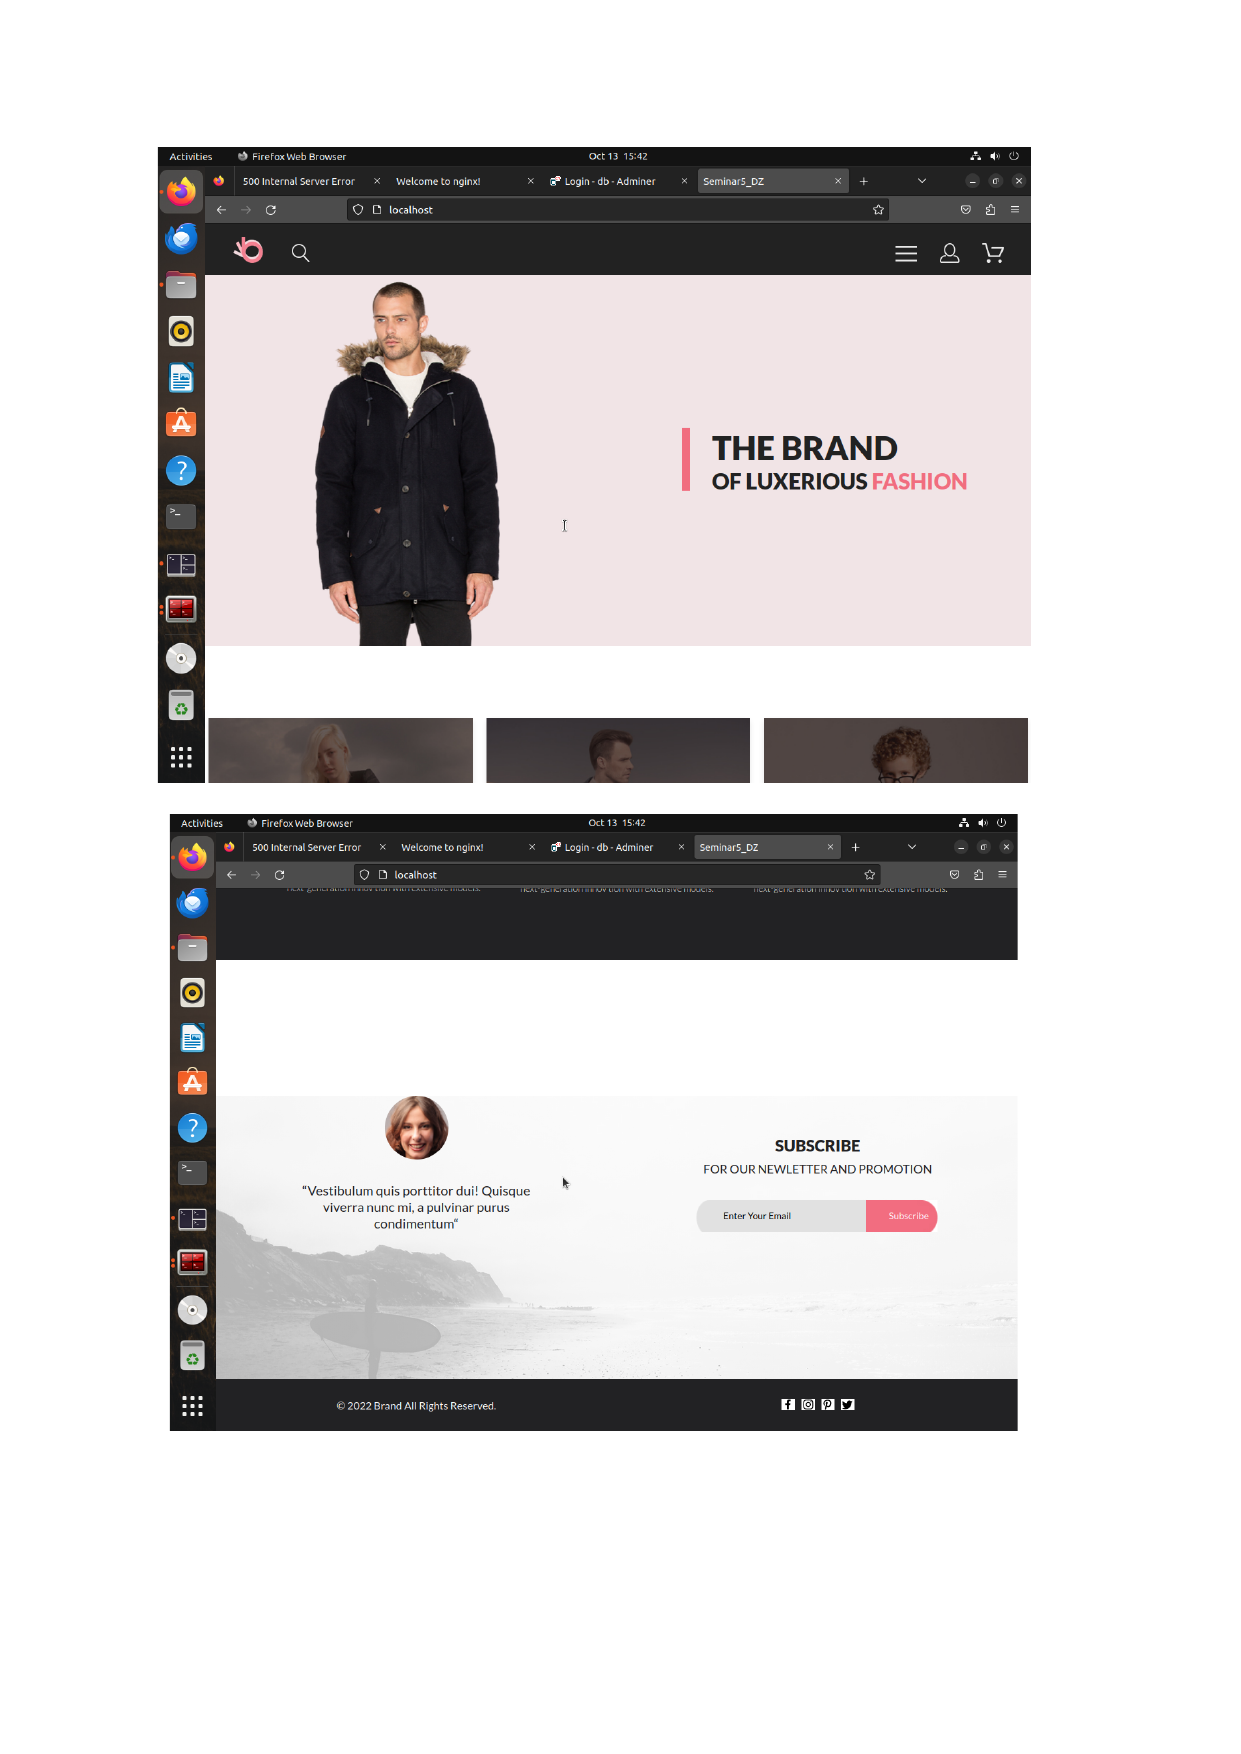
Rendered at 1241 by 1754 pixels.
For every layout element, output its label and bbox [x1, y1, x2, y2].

picture [157, 147, 1031, 783]
picture [169, 814, 1018, 1431]
